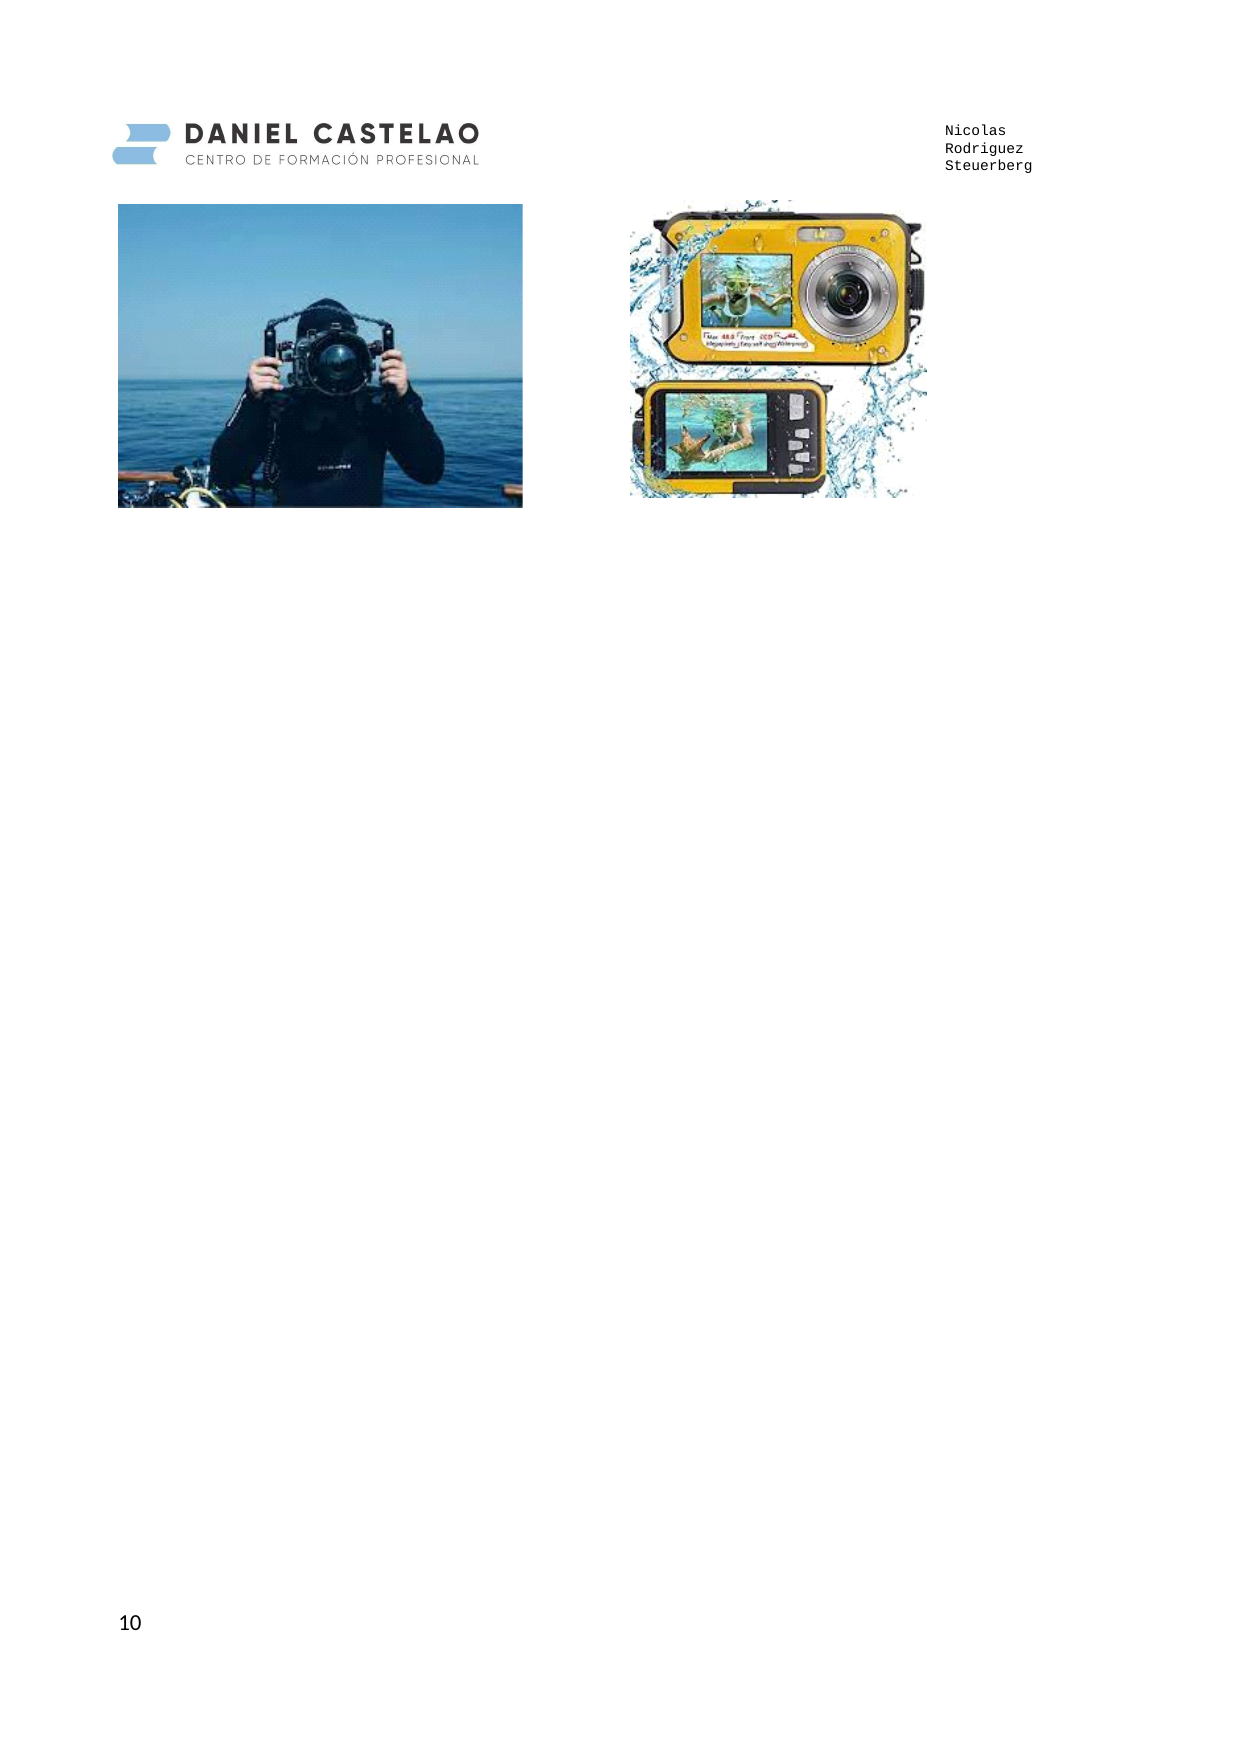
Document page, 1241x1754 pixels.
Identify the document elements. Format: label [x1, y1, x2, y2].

picture [112, 118, 491, 170]
